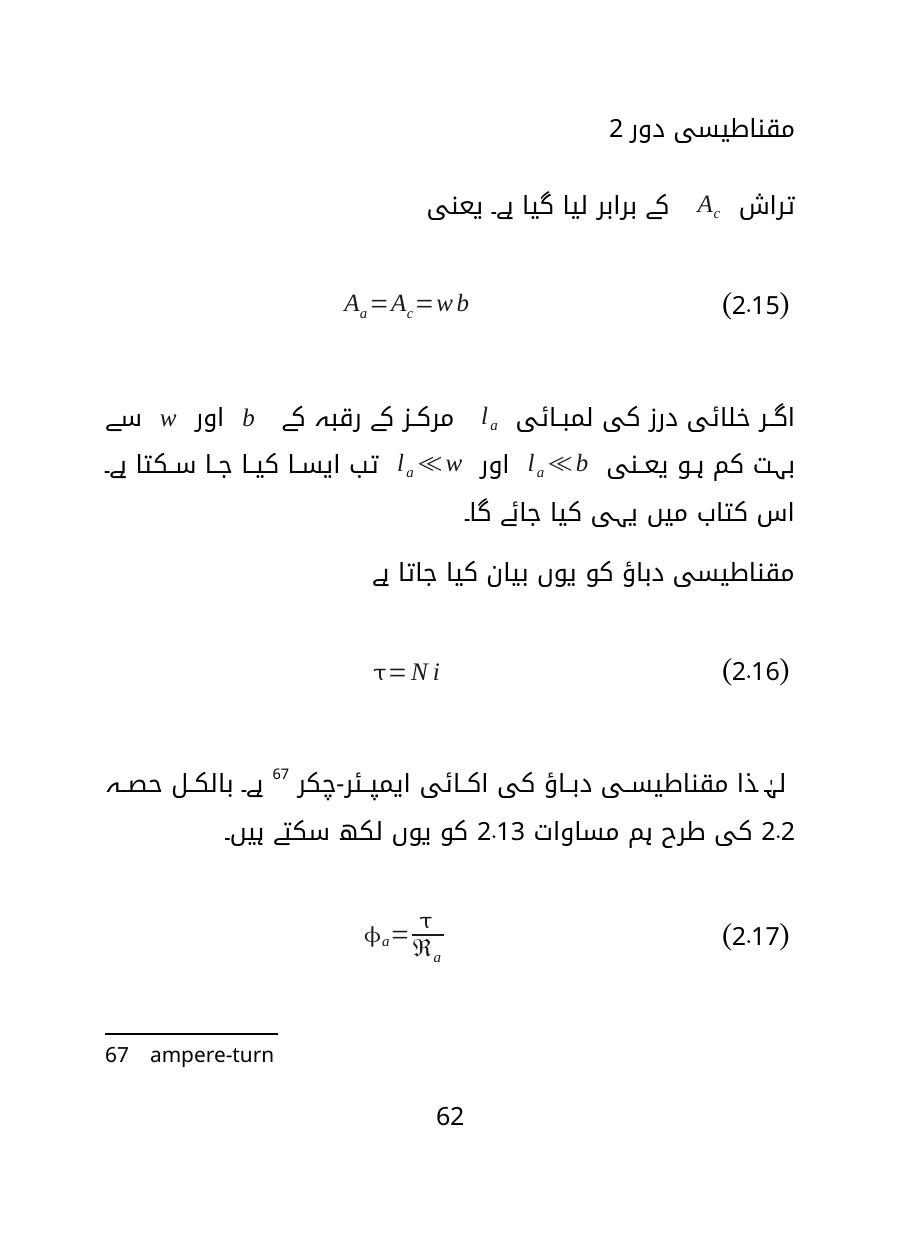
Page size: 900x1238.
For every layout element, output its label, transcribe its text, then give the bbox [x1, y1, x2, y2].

text خلائی درز کے رقبہ عمودی تراش کو مرکز کے رقبہ عمودی تراش کے برابر لیا گیا ہے۔ یعنی [105, 182, 795, 230]
table_header [105, 902, 694, 984]
table_header (2.15) [699, 276, 795, 348]
text لہٰذا مقناطیسی دباؤ کی اکائی ایمپئر-چکر ہے۔ بالکل حصہ 2.2 کی طرح ہم مساوات 2.13 کو یوں لکھ سکتے ہیں۔ [105, 761, 795, 856]
text مقناطیسی دباؤ کو یوں بیان کیا جاتا ہے [105, 549, 795, 596]
table_header (2.17) [694, 902, 795, 984]
table_header [105, 276, 699, 348]
text اگر خلائی درز کی لمبائی مرکز کے رقبہ کے اورسے بہت کم ہو یعنیاورتب ایسا کیا جا سکتا ہے۔ اس کتاب میں یہی کیا جائے گا۔ [105, 394, 795, 536]
text ampere-turn [105, 1040, 795, 1068]
table_header [105, 643, 700, 714]
table_header (2.16) [700, 643, 795, 714]
